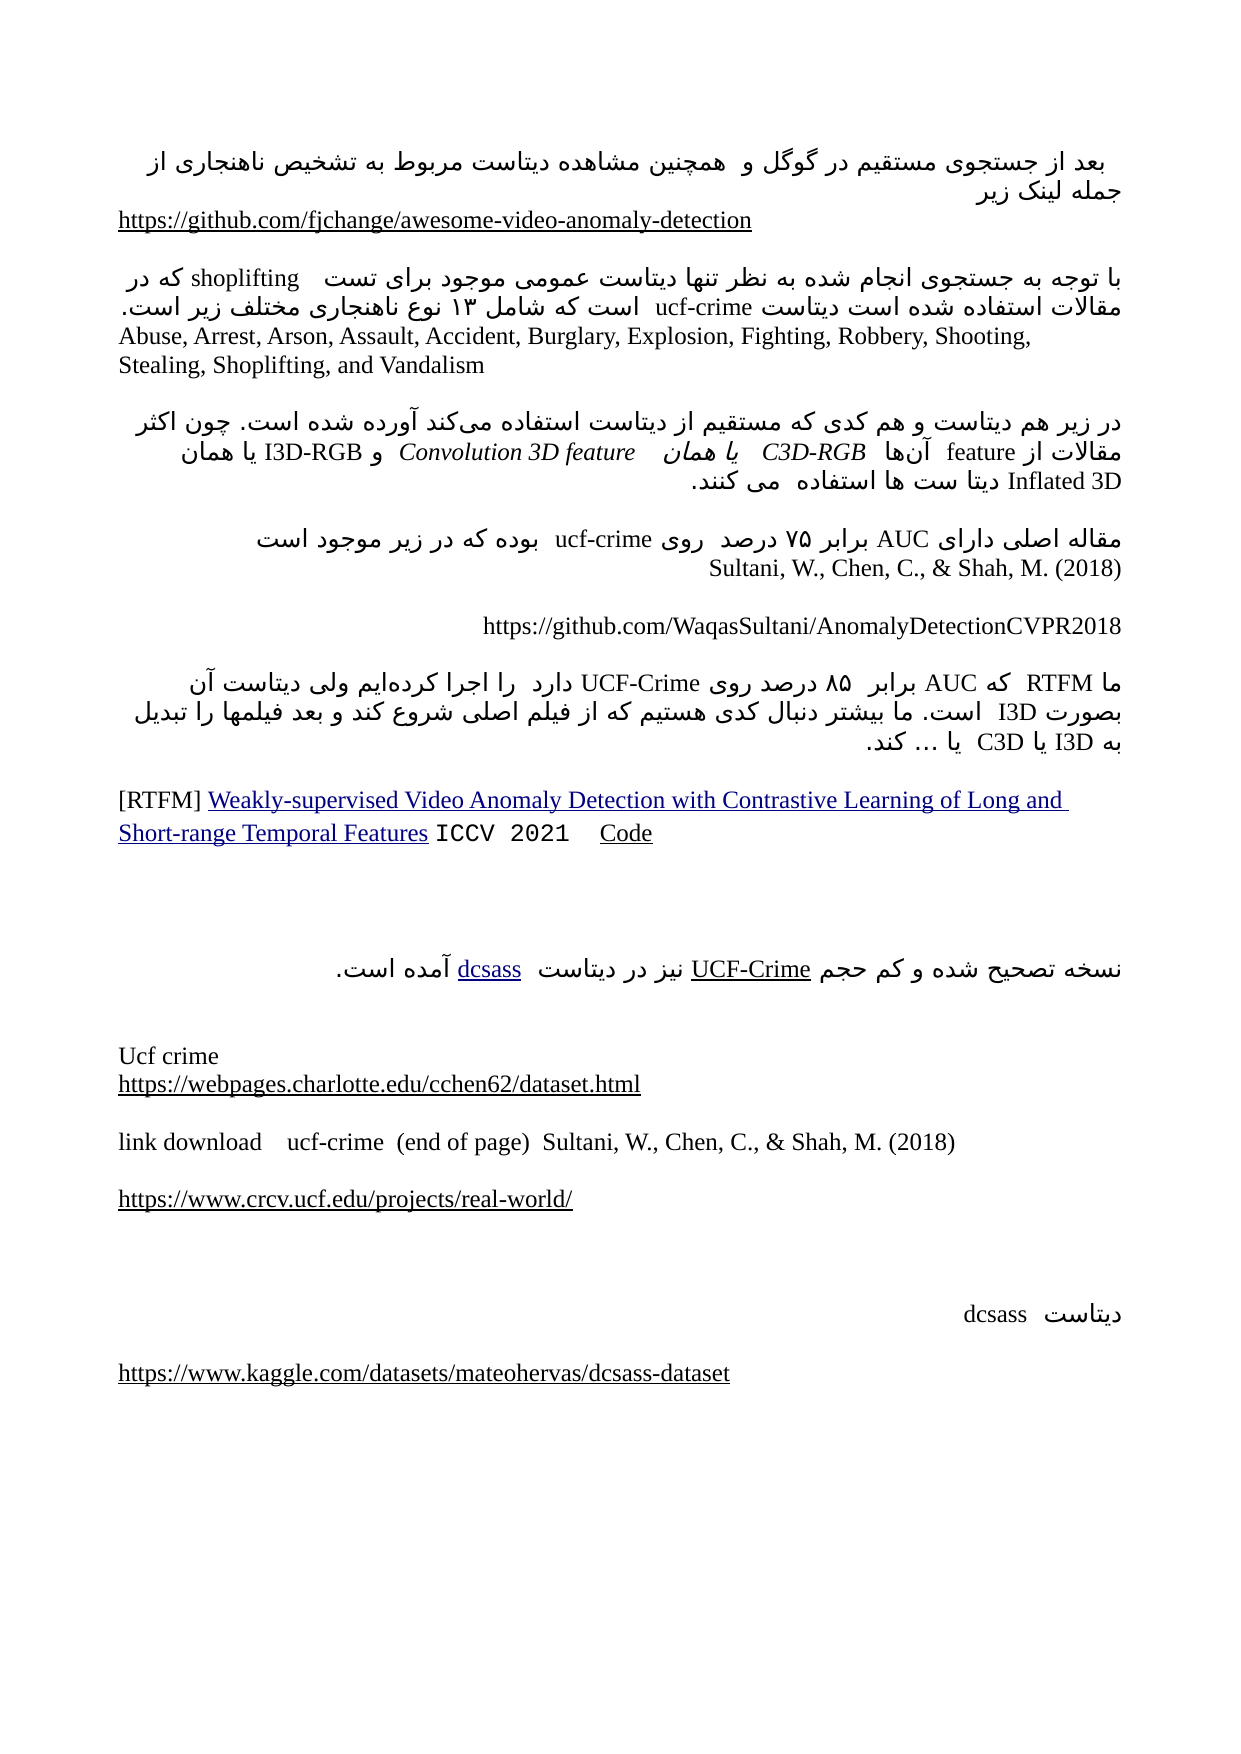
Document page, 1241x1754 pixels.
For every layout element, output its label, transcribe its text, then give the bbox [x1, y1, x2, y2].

text در زیر هم دیتاست و هم کدی که مستقیم از دیتاست استفاده می‌کند آورده شده است. چون اکثر مقالات از feature آن‌ها C3D-RGB یا همان Convolution 3D feature و I3D-RGB یا همان Inflated 3D دیتا ست ها استفاده می کنند. [118, 407, 1122, 495]
text Abuse, Arrest, Arson, Assault, Accident, Burglary, Explosion, Fighting, Robbery, Shooting, Stealing, Shoplifting, and Vandalism [118, 321, 1122, 379]
text مقاله اصلی دارای AUC برابر ۷۵ درصد روی ucf-crime بوده که در زیر موجود است [118, 524, 1122, 553]
text https://webpages.charlotte.edu/cchen62/dataset.html [118, 1069, 1122, 1098]
text بعد از جستجوی مستقیم در گوگل و همچنین مشاهده دیتاست مربوط به تشخیص ناهنجاری از جمله لینک زیر [118, 147, 1122, 205]
text ما RTFM که AUC برابر ۸۵ درصد روی UCF-Crime دارد را اجرا کرده‌ایم ولی دیتاست آن بصورت I3D است. ما بیشتر دنبال کدی هستیم که از فیلم اصلی شروع کند و بعد فیلمها را تبدیل به I3D یا C3D یا … کند. [118, 668, 1122, 756]
text با توجه به جستجوی انجام شده به نظر تنها دیتاست عمومی موجود برای تست shoplifting که در مقالات استفاده شده است دیتاست ucf-crime است که شامل ۱۳ نوع ناهنجاری مختلف زیر است. [118, 263, 1122, 321]
text Ucf crime [118, 1041, 1122, 1069]
text https://github.com/fjchange/awesome-video-anomaly-detection [118, 205, 1122, 234]
text [RTFM] Weakly-supervised Video Anomaly Detection with Contrastive Learning of Long and Short-range Temporal Features ICCV 2021 Code [118, 785, 1122, 849]
text دیتاست dcsass [118, 1299, 1122, 1329]
text link download ucf-crime (end of page) Sultani, W., Chen, C., & Shah, M. (2018) [118, 1127, 1122, 1156]
text Sultani, W., Chen, C., & Shah, M. (2018) [118, 553, 1122, 582]
text نسخه تصحیح شده و کم حجم UCF-Crime نیز در دیتاست dcsass آمده است. [118, 954, 1122, 983]
text https://www.kaggle.com/datasets/mateohervas/dcsass-dataset [118, 1358, 1122, 1386]
text https://www.crcv.ucf.edu/projects/real-world/ [118, 1184, 1122, 1213]
text https://github.com/WaqasSultani/AnomalyDetectionCVPR2018 [118, 611, 1122, 639]
